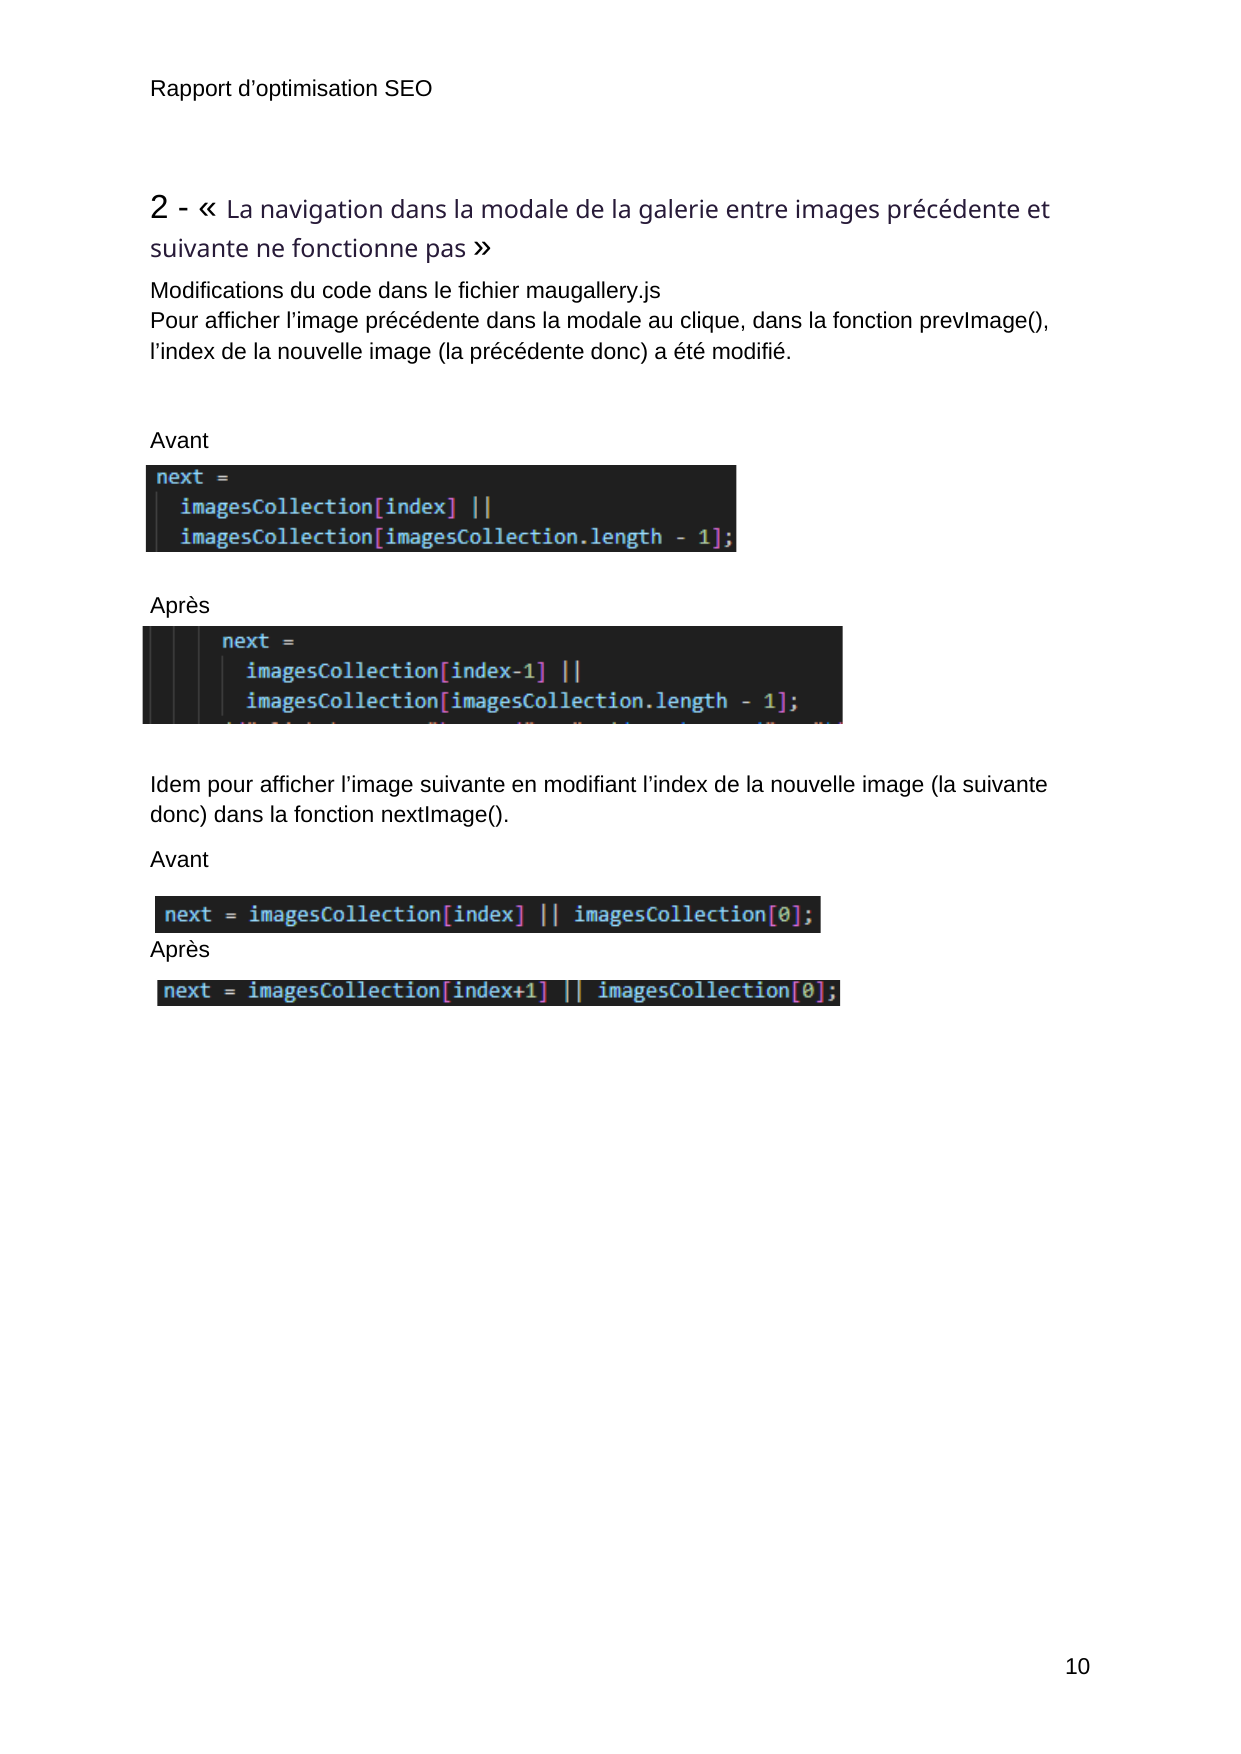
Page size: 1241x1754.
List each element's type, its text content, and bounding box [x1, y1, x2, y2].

picture [142, 626, 843, 724]
text Après [150, 936, 1090, 962]
picture [155, 896, 821, 933]
text Après [150, 592, 1090, 618]
subtitle 2 - « La navigation dans la modale de la galerie entre images précédente et suivante ne fonctionne pas » [150, 187, 1090, 265]
text Avant [150, 427, 1090, 484]
text Avant [150, 846, 1090, 872]
text Idem pour afficher l’image suivante en modifiant l’index de la nouvelle image (la suivante donc) dans la fonction nextImage(). [150, 771, 1090, 828]
picture [145, 465, 737, 552]
picture [157, 980, 841, 1006]
text Modifications du code dans le fichier maugallery.js Pour afficher l’image précédente dans la modale au clique, dans la fonction prevImage(), l’index de la nouvelle image (la précédente donc) a été modifié. [150, 277, 1090, 364]
